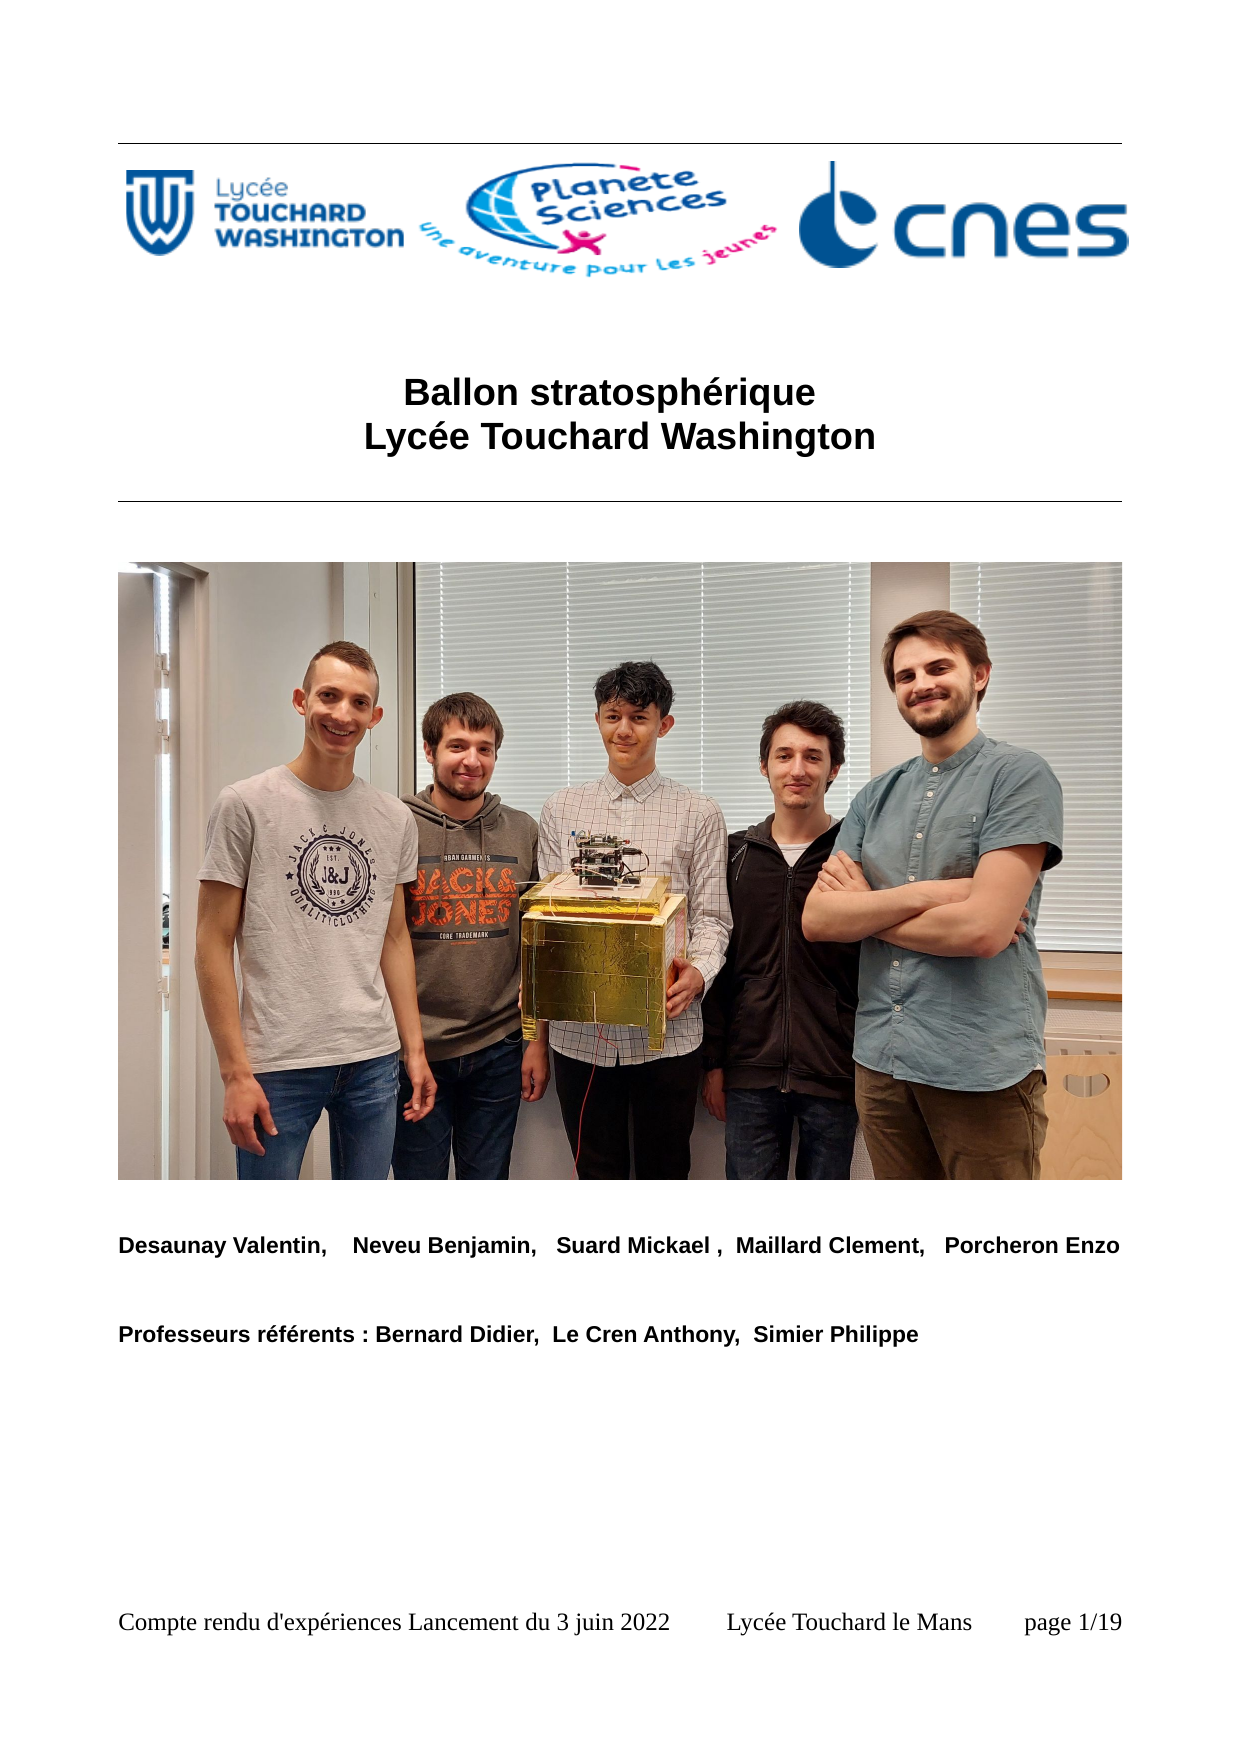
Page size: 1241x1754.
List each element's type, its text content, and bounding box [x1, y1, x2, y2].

picture [799, 161, 1129, 268]
subtitle Ballon stratosphérique Lycée Touchard Washington [118, 367, 1122, 457]
text Professeurs référents : Bernard Didier, Le Cren Anthony, Simier Philippe [118, 1321, 1122, 1348]
picture [126, 170, 404, 256]
picture [417, 161, 782, 279]
text Desaunay Valentin, Neveu Benjamin, Suard Mickael , Maillard Clement, Porcheron Enzo [118, 1232, 1122, 1258]
picture [118, 562, 1123, 1180]
